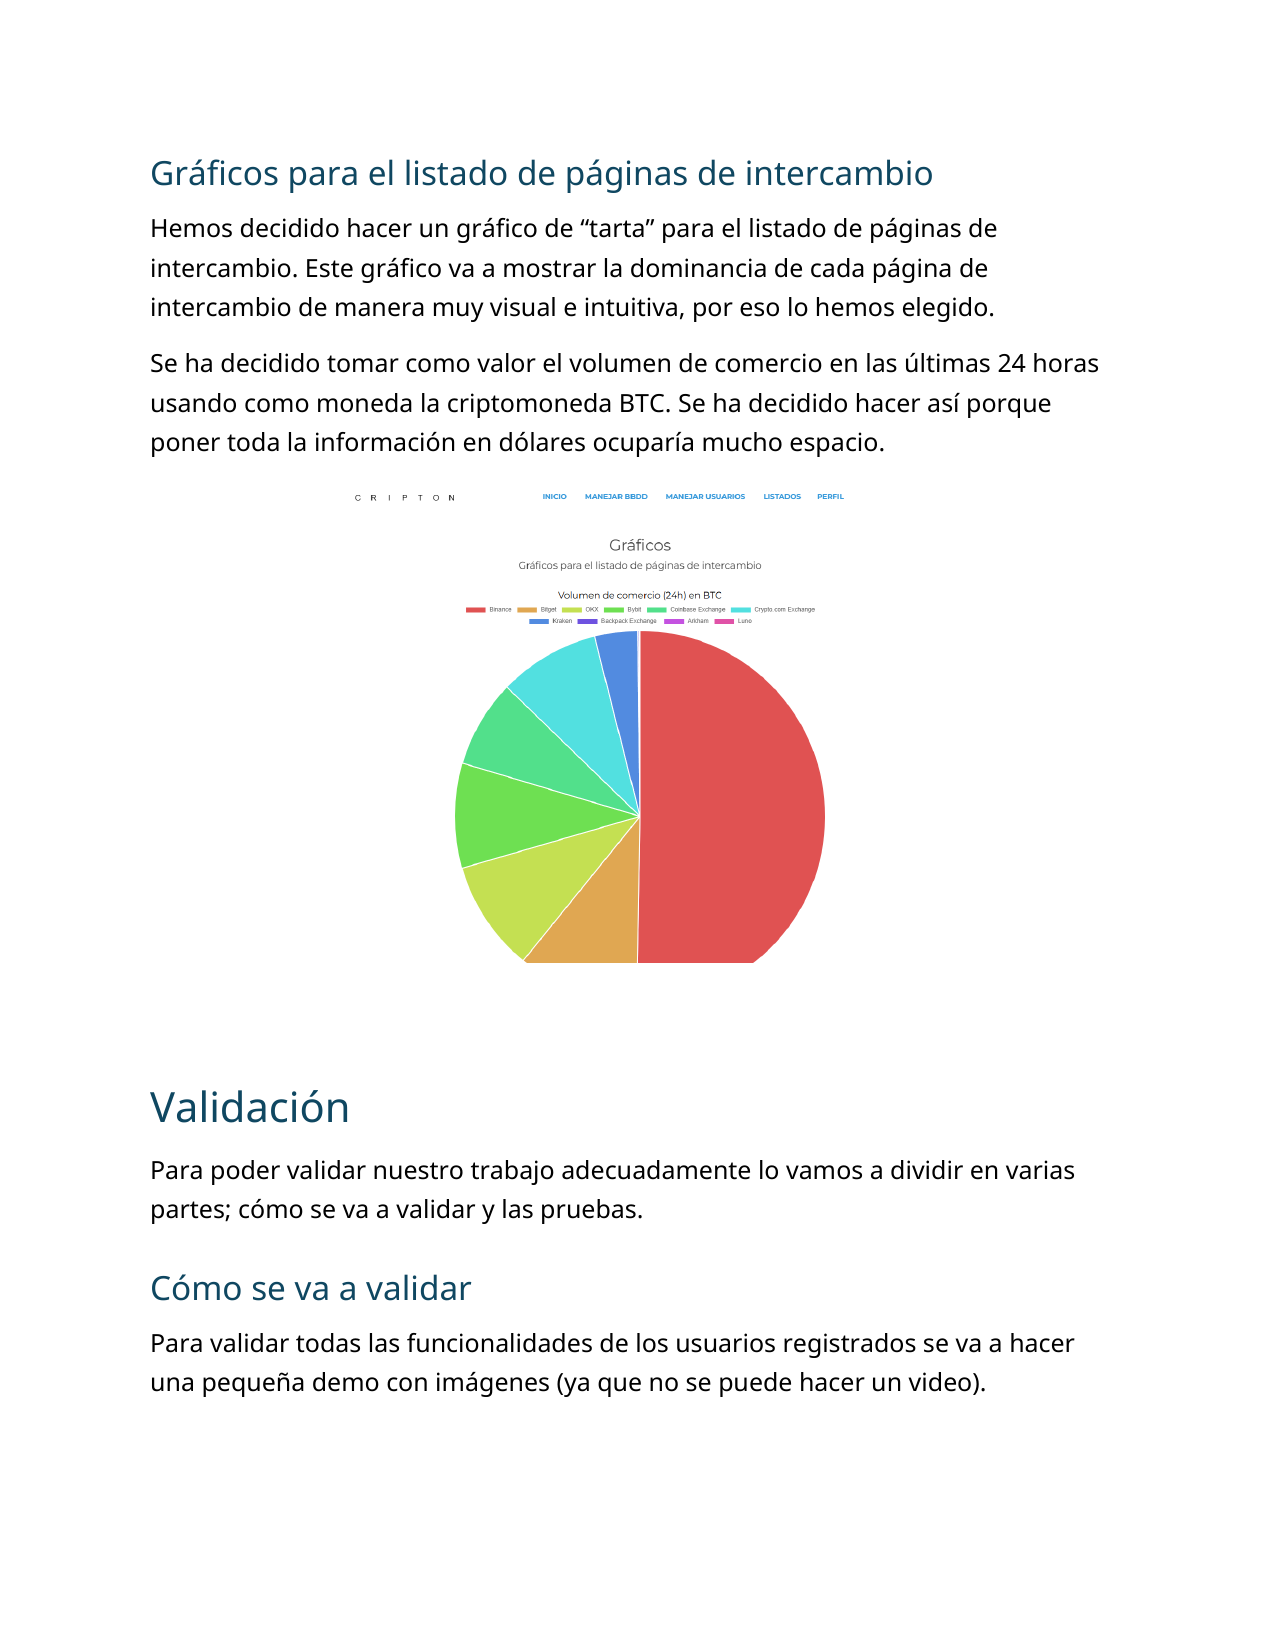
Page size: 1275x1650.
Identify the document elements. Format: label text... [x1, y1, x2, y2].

text Para validar todas las funcionalidades de los usuarios registrados se va a hacer una pequeña demo con imágenes (ya que no se puede hacer un video). [150, 1326, 1125, 1399]
subtitle Gráficos para el listado de páginas de intercambio [150, 150, 1125, 195]
text Hemos decidido hacer un gráfico de “tarta” para el listado de páginas de intercambio. Este gráfico va a mostrar la dominancia de cada página de intercambio de manera muy visual e intuitiva, por eso lo hemos elegido. [150, 211, 1125, 324]
subtitle Cómo se va a validar [150, 1264, 1125, 1310]
subtitle Validación [150, 1078, 1125, 1135]
text Para poder validar nuestro trabajo adecuadamente lo vamos a dividir en varias partes; cómo se va a validar y las pruebas. [150, 1152, 1125, 1226]
text Se ha decidido tomar como valor el volumen de comercio en las últimas 24 horas usando como moneda la criptomoneda BTC. Se ha decidido hacer así porque poner toda la información en dólares ocuparía mucho espacio. [150, 346, 1125, 459]
